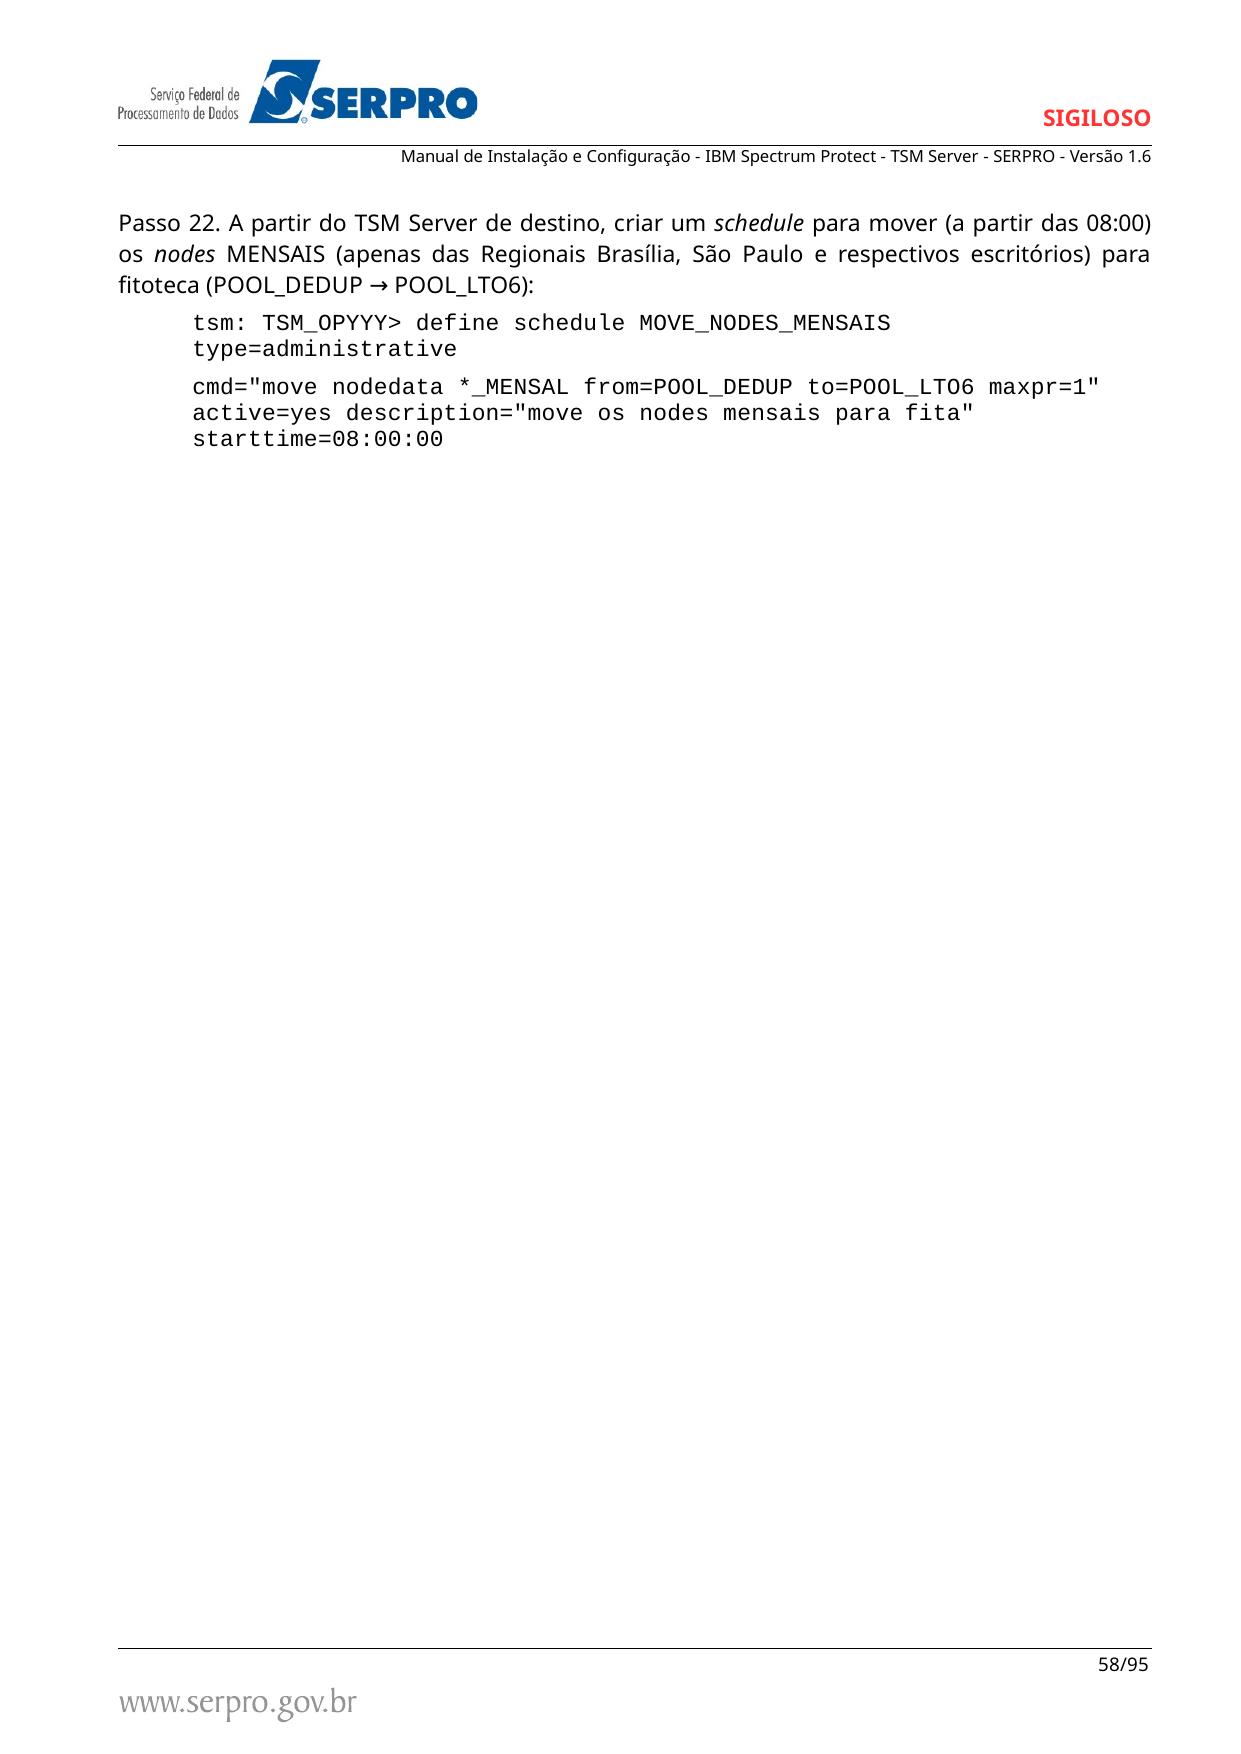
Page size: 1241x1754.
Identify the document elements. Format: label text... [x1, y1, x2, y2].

picture [118, 59, 478, 124]
text Passo 22. A partir do TSM Server de destino, criar um schedule para mover (a partir das 08:00) os nodes MENSAIS (apenas das Regionais Brasília, São Paulo e respectivos escritórios) para fitoteca (POOL_DEDUP → POOL_LTO6): [118, 207, 1152, 300]
text cmd="move nodedata *_MENSAL from=POOL_DEDUP to=POOL_LTO6 maxpr=1" active=yes description="move os nodes mensais para fita" starttime=08:00:00 [192, 375, 1152, 453]
text tsm: TSM_OPYYY> define schedule MOVE_NODES_MENSAIS type=administrative [192, 312, 1152, 364]
